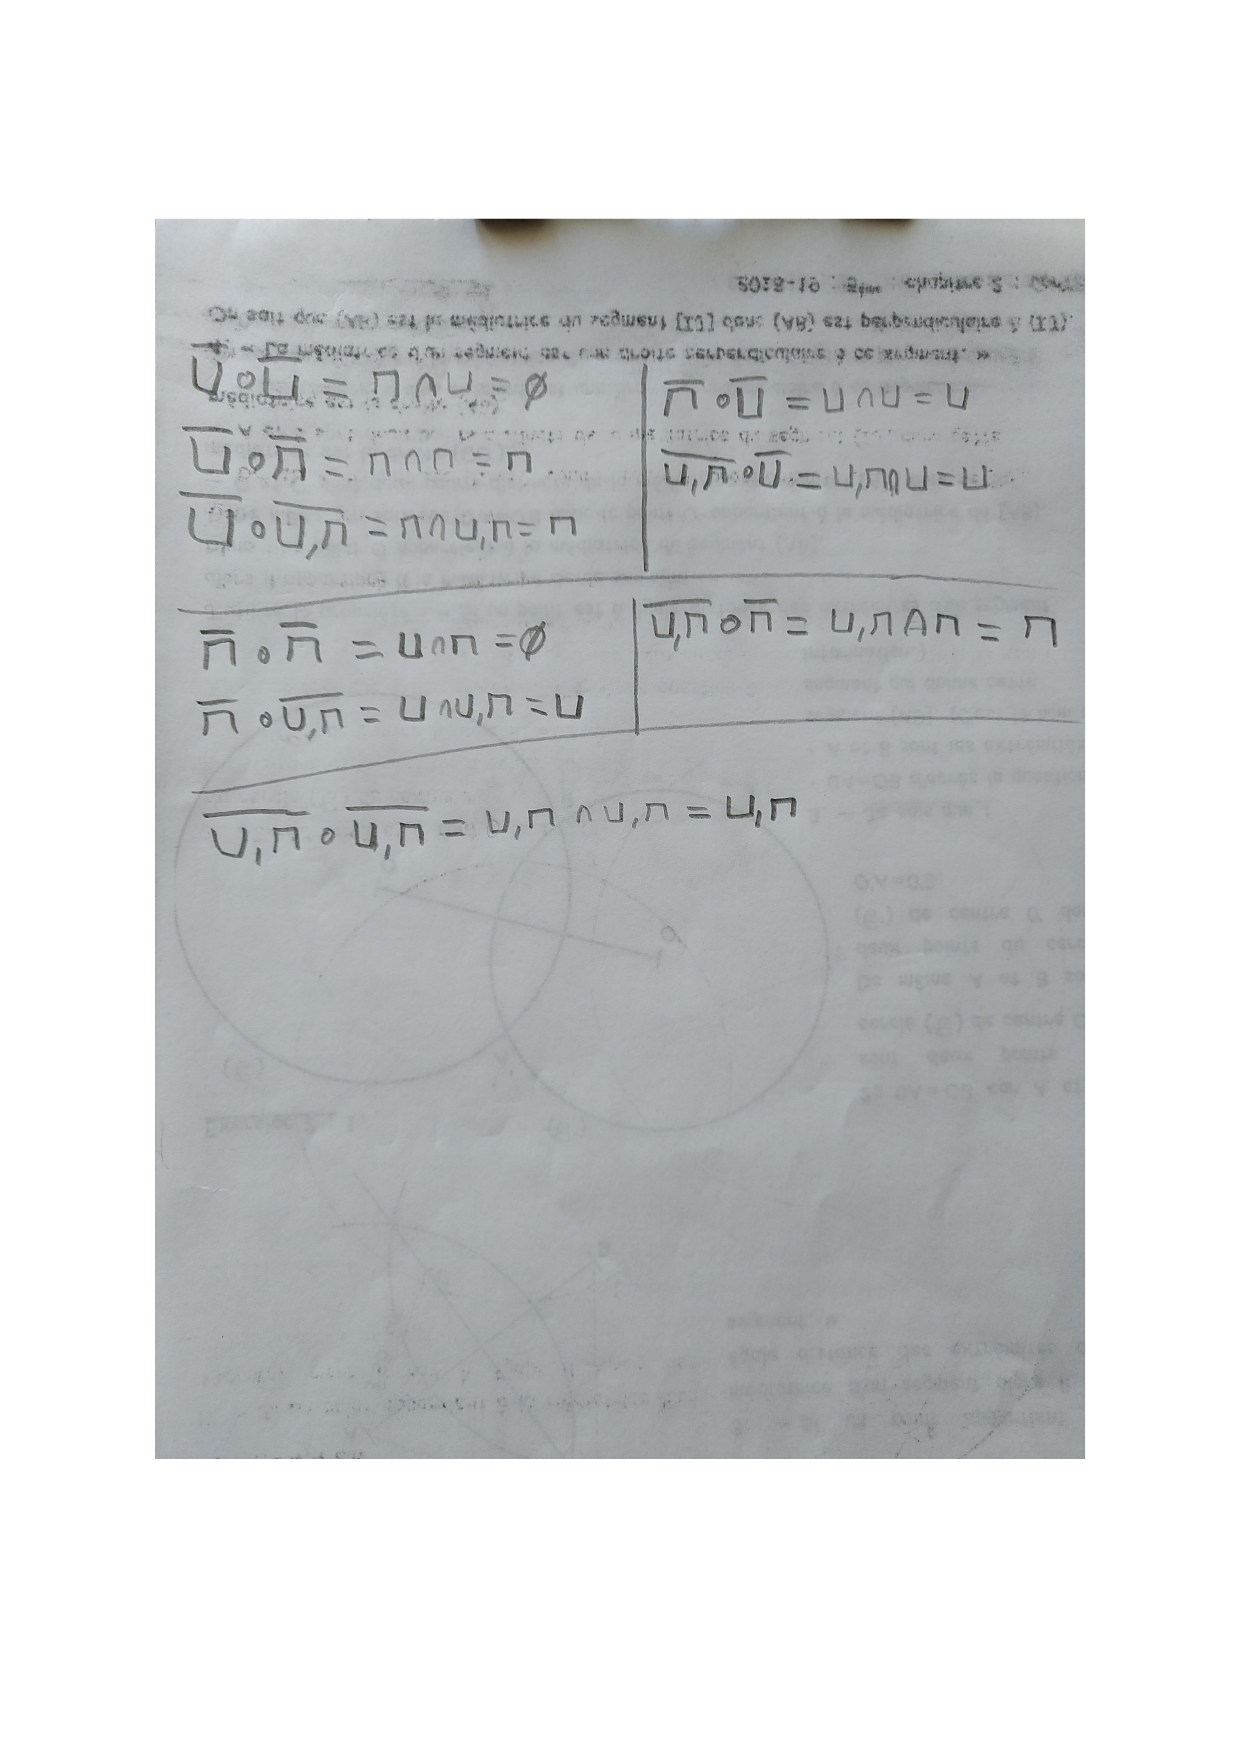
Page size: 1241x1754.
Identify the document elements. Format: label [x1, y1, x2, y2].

picture [156, 220, 1085, 1458]
